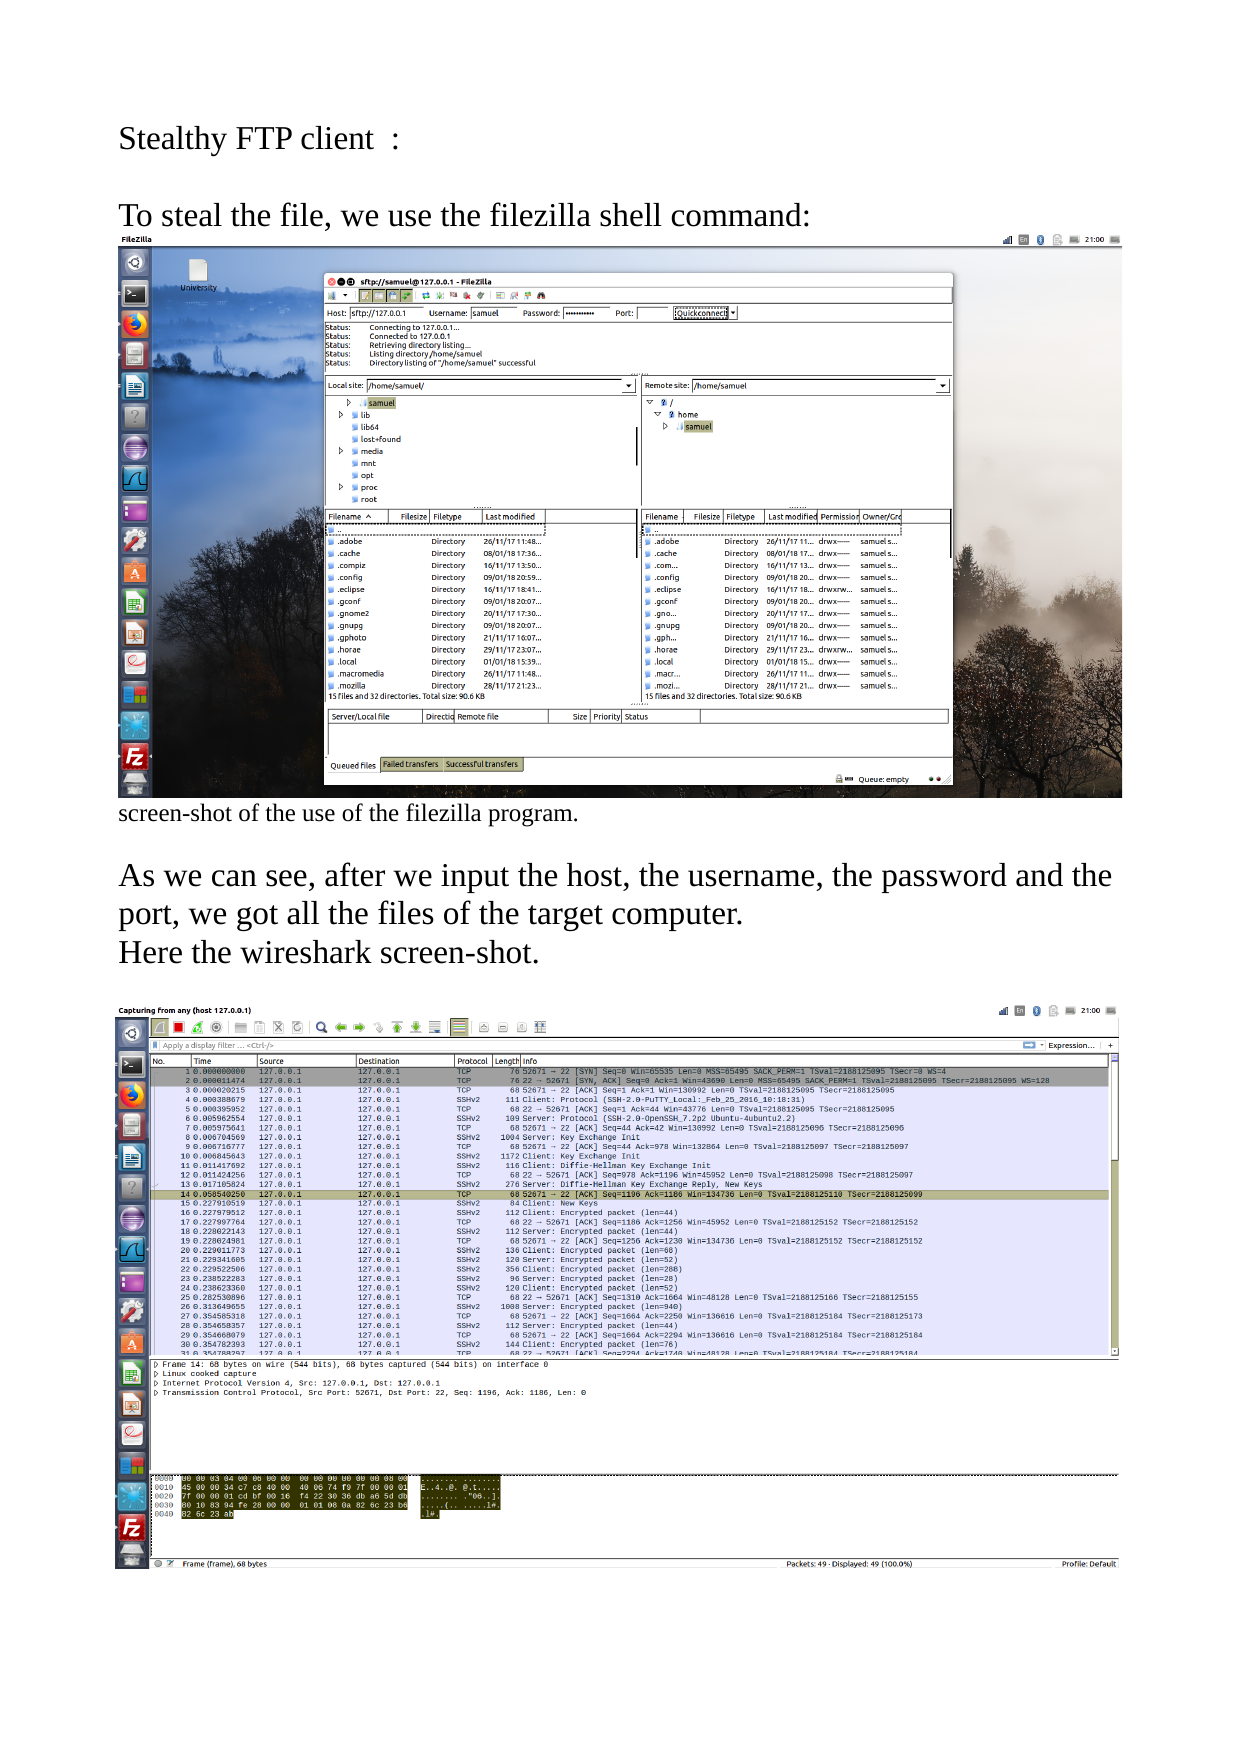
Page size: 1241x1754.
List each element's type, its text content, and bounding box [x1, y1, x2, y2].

text As we can see, after we input the host, the username, the password and the port, we got all the files of the target computer. [118, 855, 1122, 932]
picture [115, 1004, 1119, 1569]
text screen-shot of the use of the filezilla program. [118, 798, 1122, 827]
picture [118, 233, 1123, 798]
text Stealthy FTP client : [118, 118, 1122, 156]
text To steal the file, we use the filezilla shell command: [118, 195, 1122, 233]
text Here the wireshark screen-shot. [118, 932, 1122, 970]
